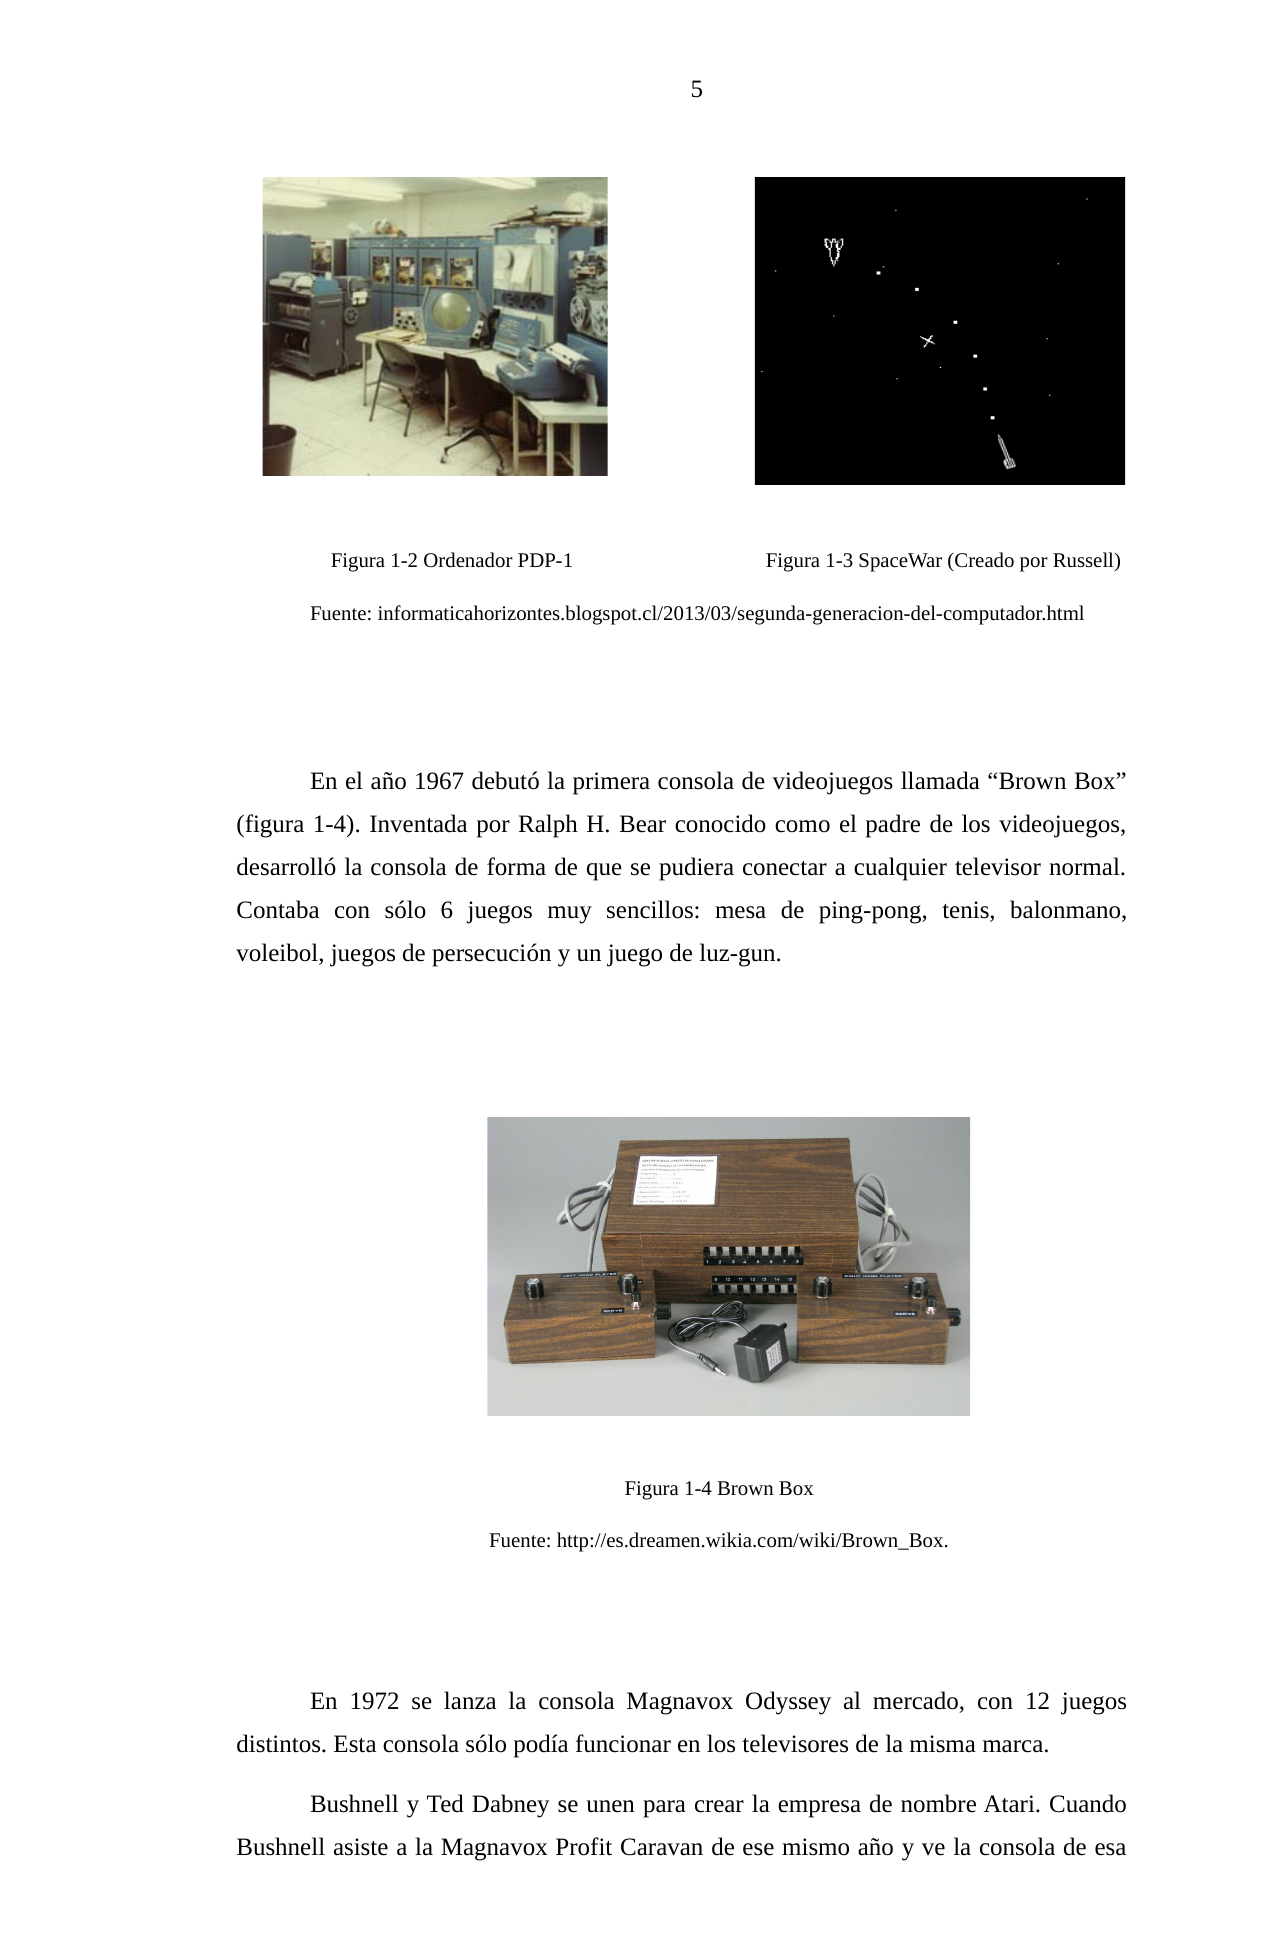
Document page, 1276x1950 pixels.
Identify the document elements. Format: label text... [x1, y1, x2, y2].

text Fuente: http://es.dreamen.wikia.com/wiki/Brown_Box. [236, 1528, 1128, 1552]
text Bushnell y Ted Dabney se unen para crear la empresa de nombre Atari. Cuando Bushnell asiste a la Magnavox Profit Caravan de ese mismo año y ve la consola de esa [236, 1789, 1128, 1861]
text En 1972 se lanza la consola Magnavox Odyssey al mercado, con 12 juegos distintos. Esta consola sólo podía funcionar en los televisores de la misma marca. [236, 1686, 1128, 1758]
text En el año 1967 debutó la primera consola de videojuegos llamada “Brown Box” (figura 1-4). Inventada por Ralph H. Bear conocido como el padre de los videojuegos, desarrolló la consola de forma de que se pudiera conectar a cualquier televisor normal. Contaba con sólo 6 juegos muy sencillos: mesa de ping-pong, tenis, balonmano, voleibol, juegos de persecución y un juego de luz-gun. [236, 766, 1128, 967]
text Figura 1-4 Brown Box [236, 1476, 1128, 1499]
text Fuente: informaticahorizontes.blogspot.cl/2013/03/segunda-generacion-del-computador.html [236, 601, 1128, 625]
text Figura 1-2 Ordenador PDP-1 Figura 1-3 SpaceWar (Creado por Russell) [236, 548, 1128, 572]
